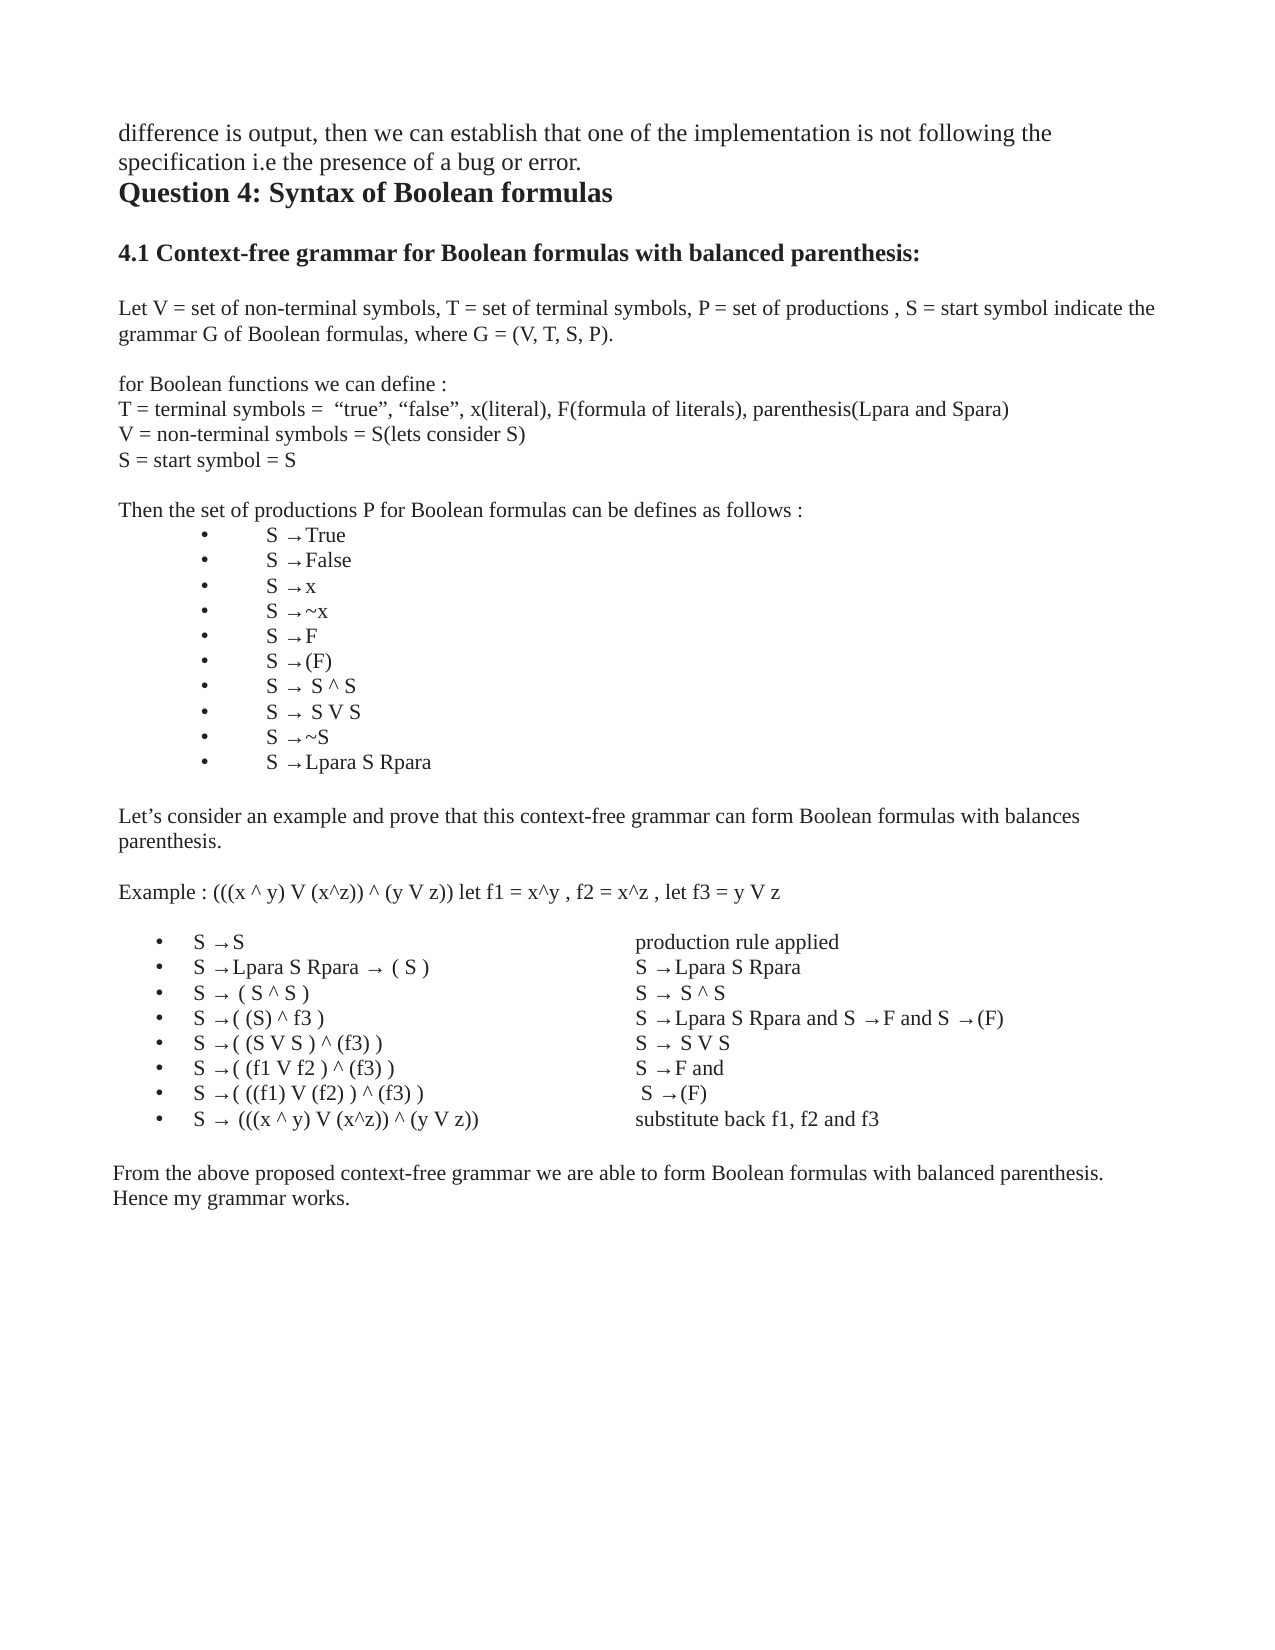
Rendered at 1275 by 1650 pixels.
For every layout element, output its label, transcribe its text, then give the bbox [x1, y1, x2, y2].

list S →( (S V S ) ^ (f3) ) S → S V S [156, 1030, 1157, 1055]
list S → ( S ^ S ) S → S ^ S [156, 979, 1157, 1005]
list S →( (f1 V f2 ) ^ (f3) ) S →F and [156, 1055, 1157, 1080]
list S →Lpara S Rpara [201, 749, 1157, 803]
list From the above proposed context-free grammar we are able to form Boolean formulas with balanced parenthesis. Hence my grammar works. [112, 1159, 1157, 1210]
list S →Lpara S Rpara → ( S ) S →Lpara S Rpara [156, 954, 1157, 979]
list Question 4: Syntax of Boolean formulas 4.1 Context-free grammar for Boolean formulas with balanced parenthesis: Let V = set of non-terminal symbols, T = set of terminal symbols, P = set of productions , S = start symbol indicate the grammar G of Boolean formulas, where G = (V, T, S, P). for Boolean functions we can define : T = terminal symbols = “true”, “false”, x(literal), F(formula of literals), parenthesis(Lpara and Spara) V = non-terminal symbols = S(lets consider S) S = start symbol = S Then the set of productions P for Boolean formulas can be defines as follows : [118, 176, 1157, 522]
list S →( ((f1) V (f2) ) ^ (f3) ) S →(F) [156, 1080, 1157, 1106]
list S →S production rule applied [156, 929, 1157, 954]
list S → S ^ S [201, 673, 1157, 699]
list S →~x [201, 598, 1157, 623]
list S → (((x ^ y) V (x^z)) ^ (y V z)) substitute back f1, f2 and f3 [156, 1106, 1157, 1159]
list S →True [201, 522, 1157, 547]
list difference is output, then we can establish that one of the implementation is not following the specification i.e the presence of a bug or error. [118, 118, 1157, 176]
list S →( (S) ^ f3 ) S →Lpara S Rpara and S →F and S →(F) [156, 1005, 1157, 1030]
list S →~S [201, 724, 1157, 749]
list S →(F) [201, 648, 1157, 673]
list S → S V S [201, 699, 1157, 724]
list S →F [201, 623, 1157, 648]
list S →x [201, 573, 1157, 598]
list S →False [201, 547, 1157, 573]
text Let’s consider an example and prove that this context-free grammar can form Boolean formulas with balances parenthesis. Example : (((x ^ y) V (x^z)) ^ (y V z)) let f1 = x^y , f2 = x^z , let f3 = y V z [118, 803, 1157, 904]
